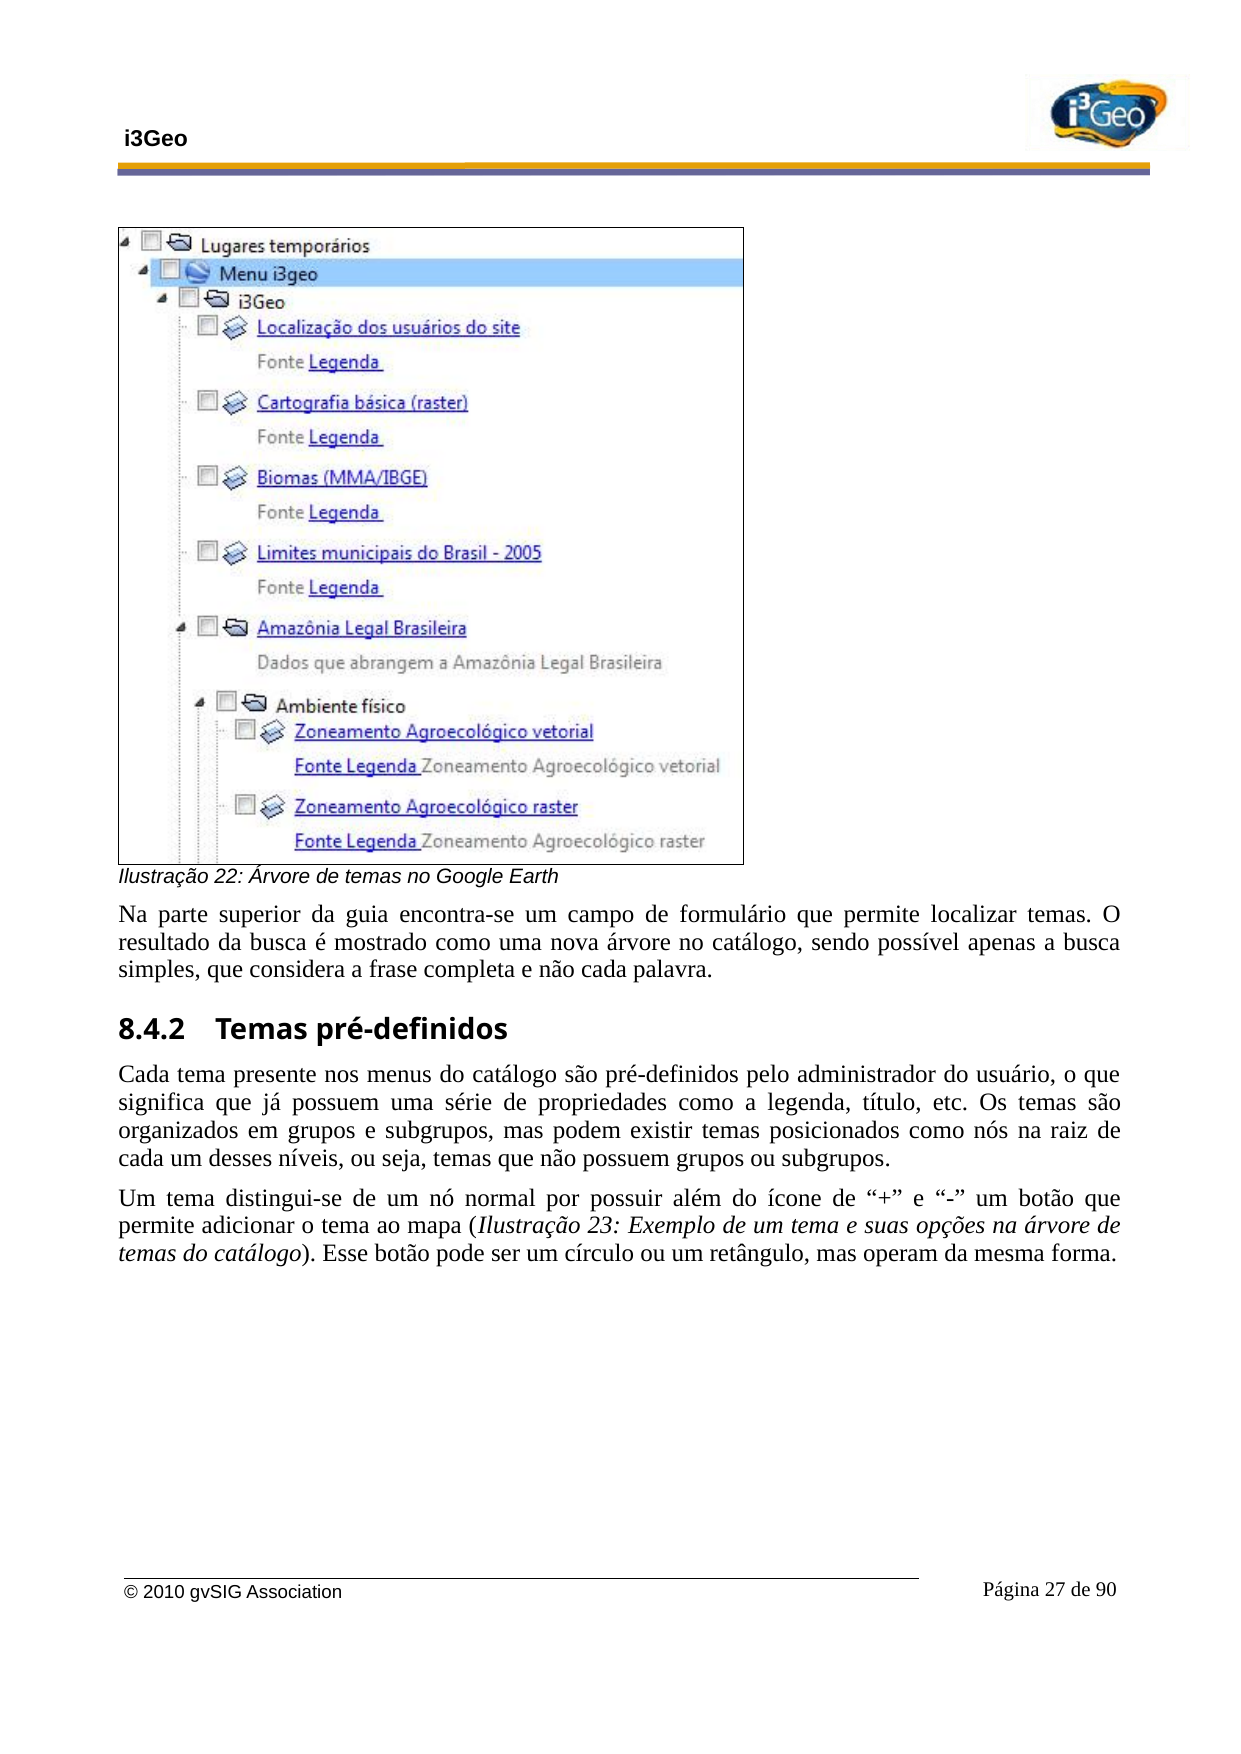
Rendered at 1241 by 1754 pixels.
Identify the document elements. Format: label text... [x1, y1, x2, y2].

text Na parte superior da guia encontra-se um campo de formulário que permite localizar temas. O resultado da busca é mostrado como uma nova árvore no catálogo, sendo possível apenas a busca simples, que considera a frase completa e não cada palavra. [118, 900, 1122, 983]
picture [119, 228, 743, 864]
text Ilustração 22: Árvore de temas no Google Earth [118, 865, 743, 888]
subtitle Temas pré-definidos [118, 1008, 1122, 1048]
text Cada tema presente nos menus do catálogo são pré-definidos pelo administrador do usuário, o que significa que já possuem uma série de propriedades como a legenda, título, etc. Os temas são organizados em grupos e subgrupos, mas podem existir temas posicionados como nós na raiz de cada um desses níveis, ou seja, temas que não possuem grupos ou subgrupos. [118, 1061, 1122, 1171]
text Um tema distingui-se de um nó normal por possuir além do ícone de “+” e “-” um botão que permite adicionar o tema ao mapa (Ilustração 23: Exemplo de um tema e suas opções na árvore de temas do catálogo). Esse botão pode ser um círculo ou um retângulo, mas operam da mesma forma. [118, 1184, 1122, 1267]
picture [1025, 74, 1191, 151]
